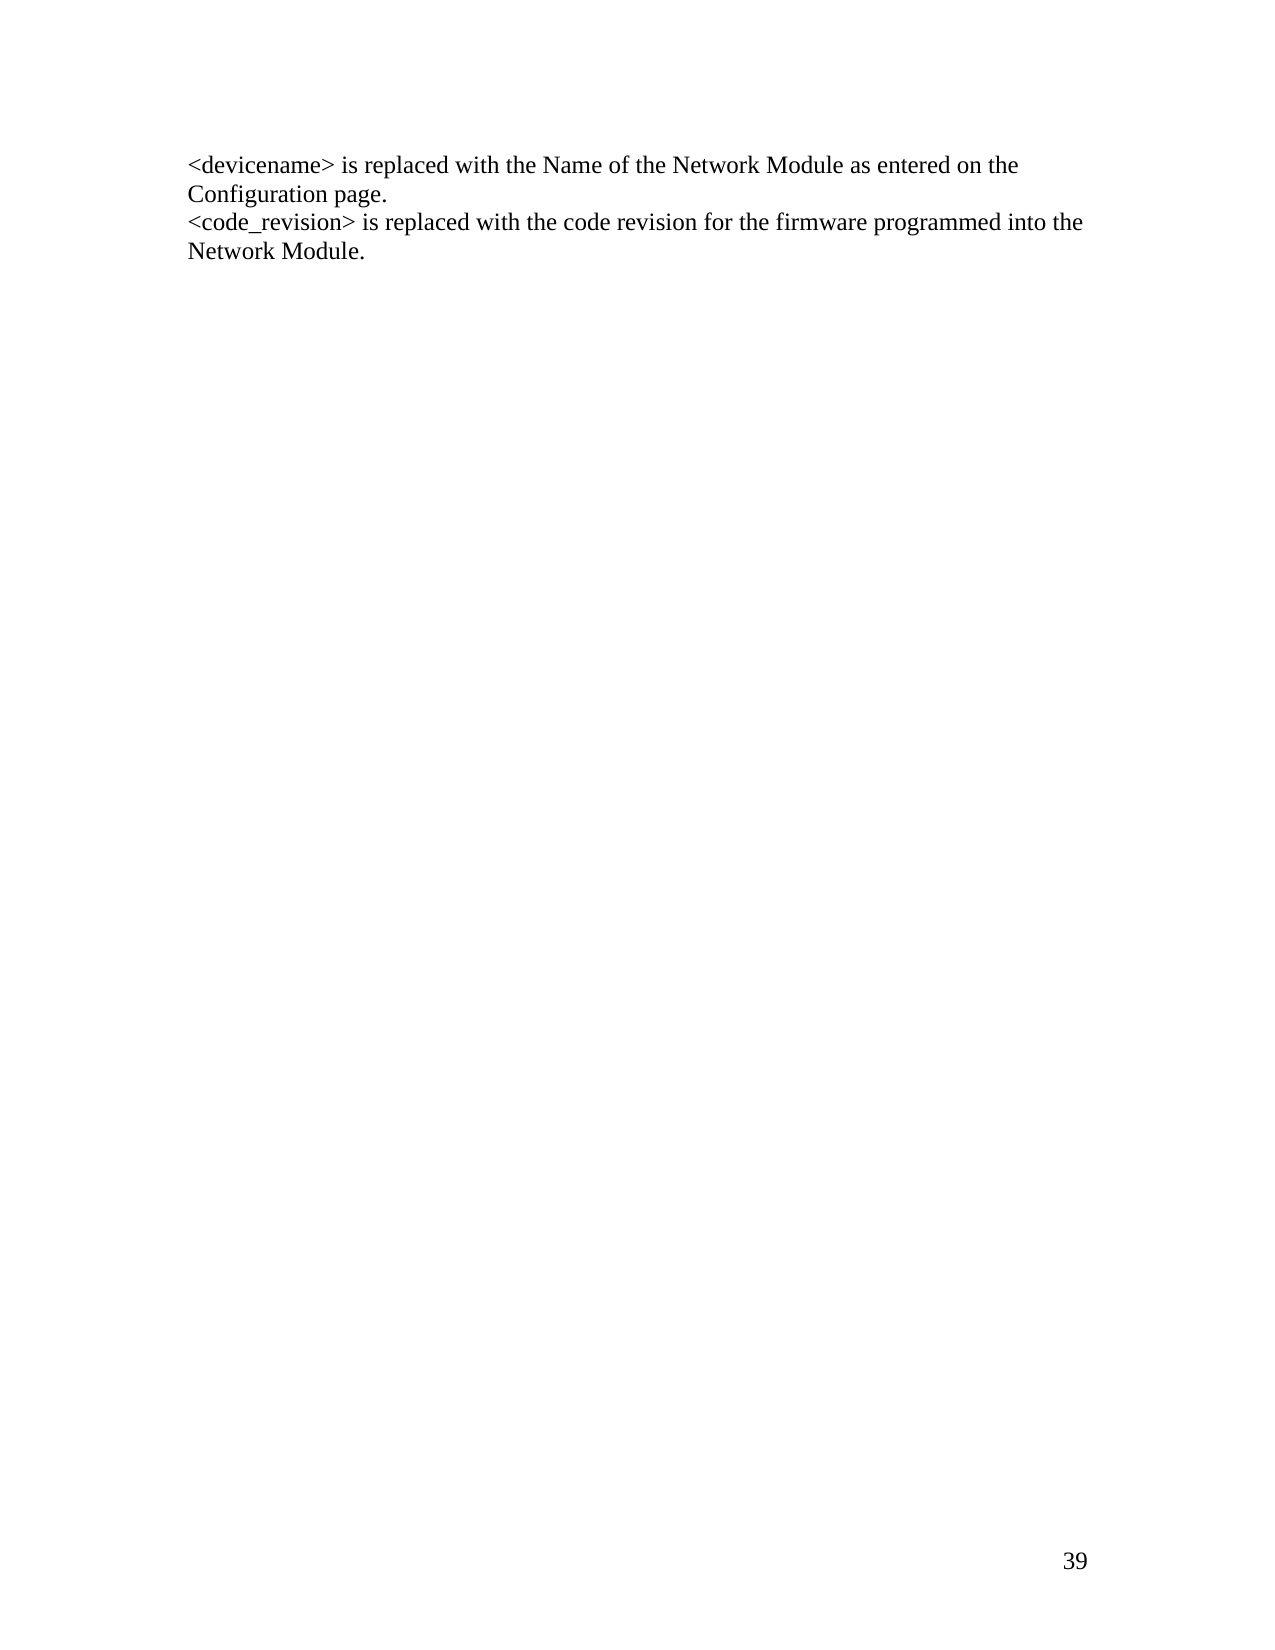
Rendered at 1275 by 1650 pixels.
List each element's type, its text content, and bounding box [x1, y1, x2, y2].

text <code_revision> is replaced with the code revision for the firmware programmed into the Network Module. [187, 207, 1087, 265]
text <devicename> is replaced with the Name of the Network Module as entered on the Configuration page. [187, 150, 1087, 207]
